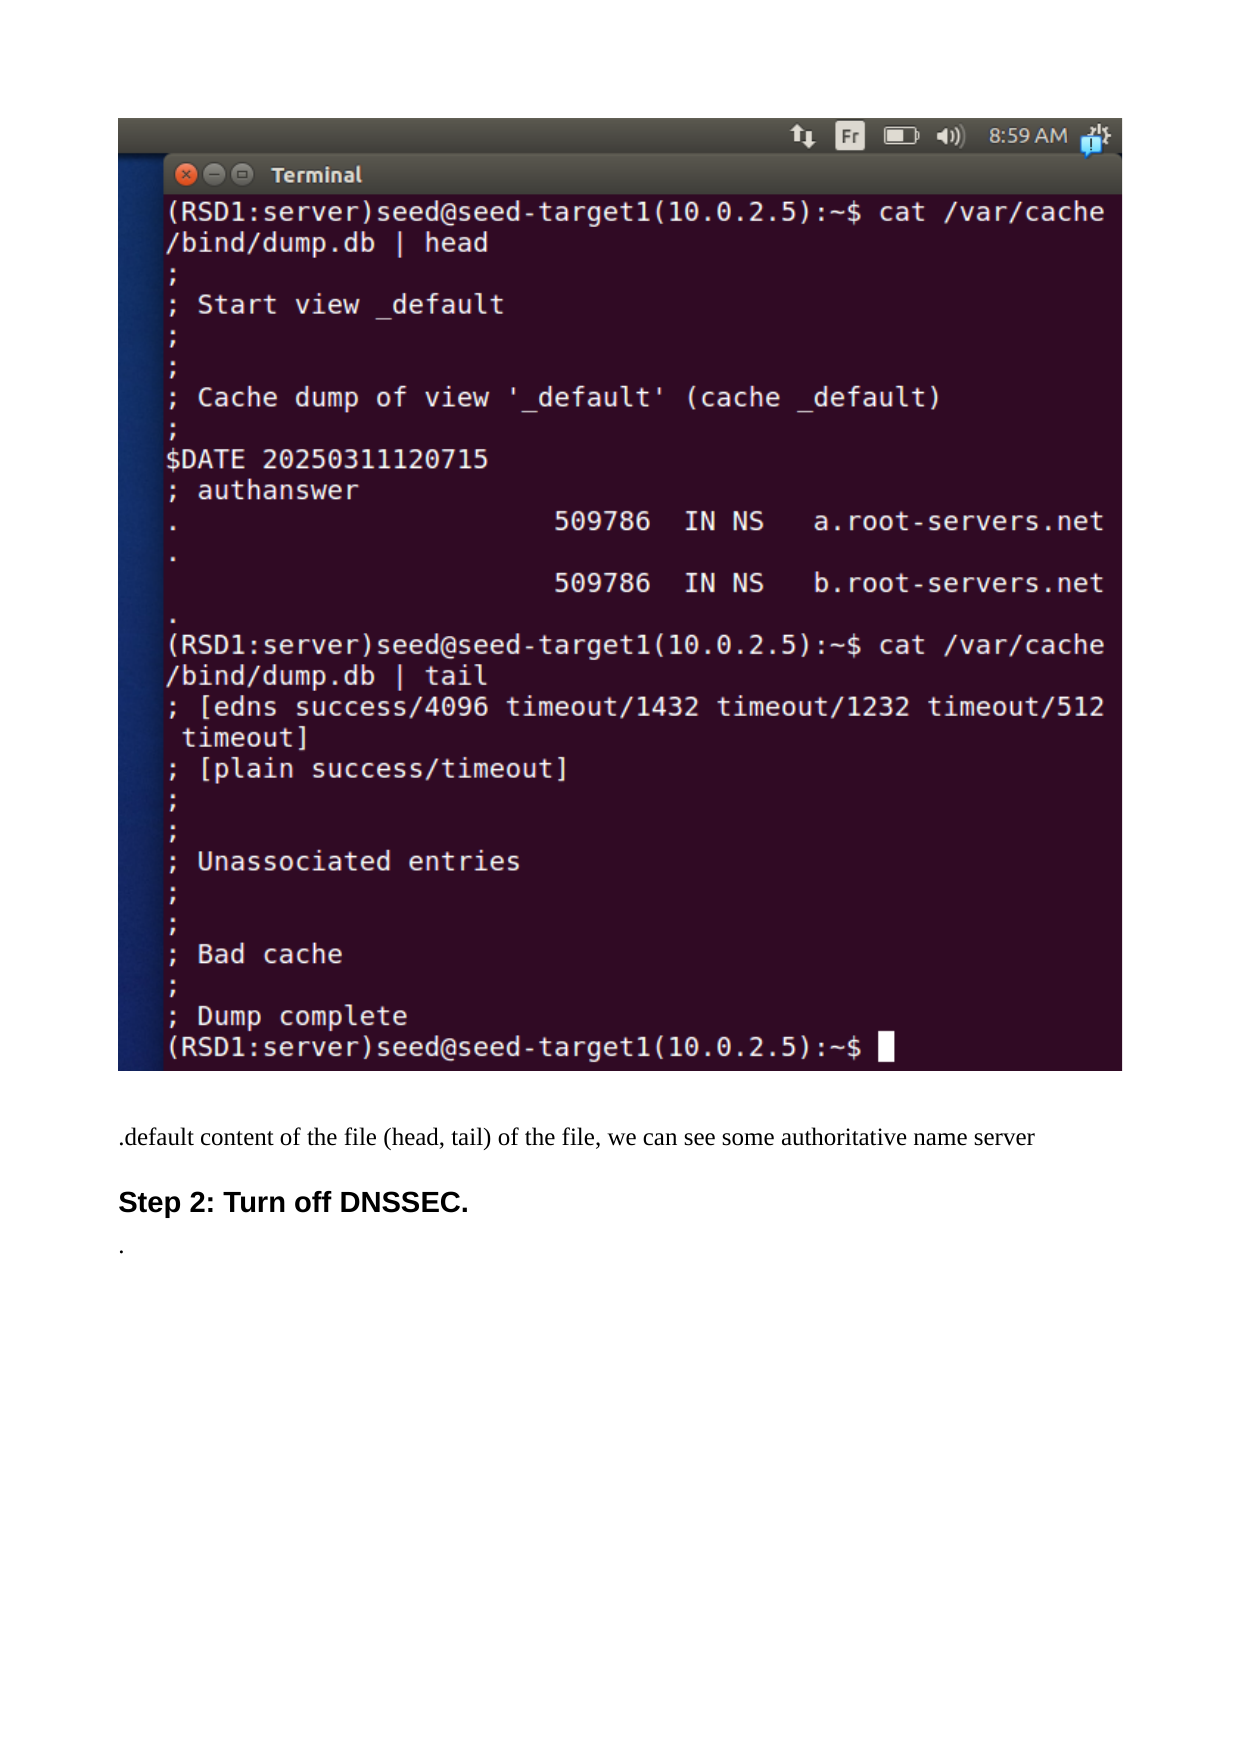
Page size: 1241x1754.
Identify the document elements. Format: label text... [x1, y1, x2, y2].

subtitle Step 2: Turn off DNSSEC. [118, 1184, 1122, 1218]
text .default content of the file (head, tail) of the file, we can see some authoritative name server [118, 1122, 1122, 1151]
picture [118, 118, 1123, 1071]
text . [118, 1231, 1122, 1259]
